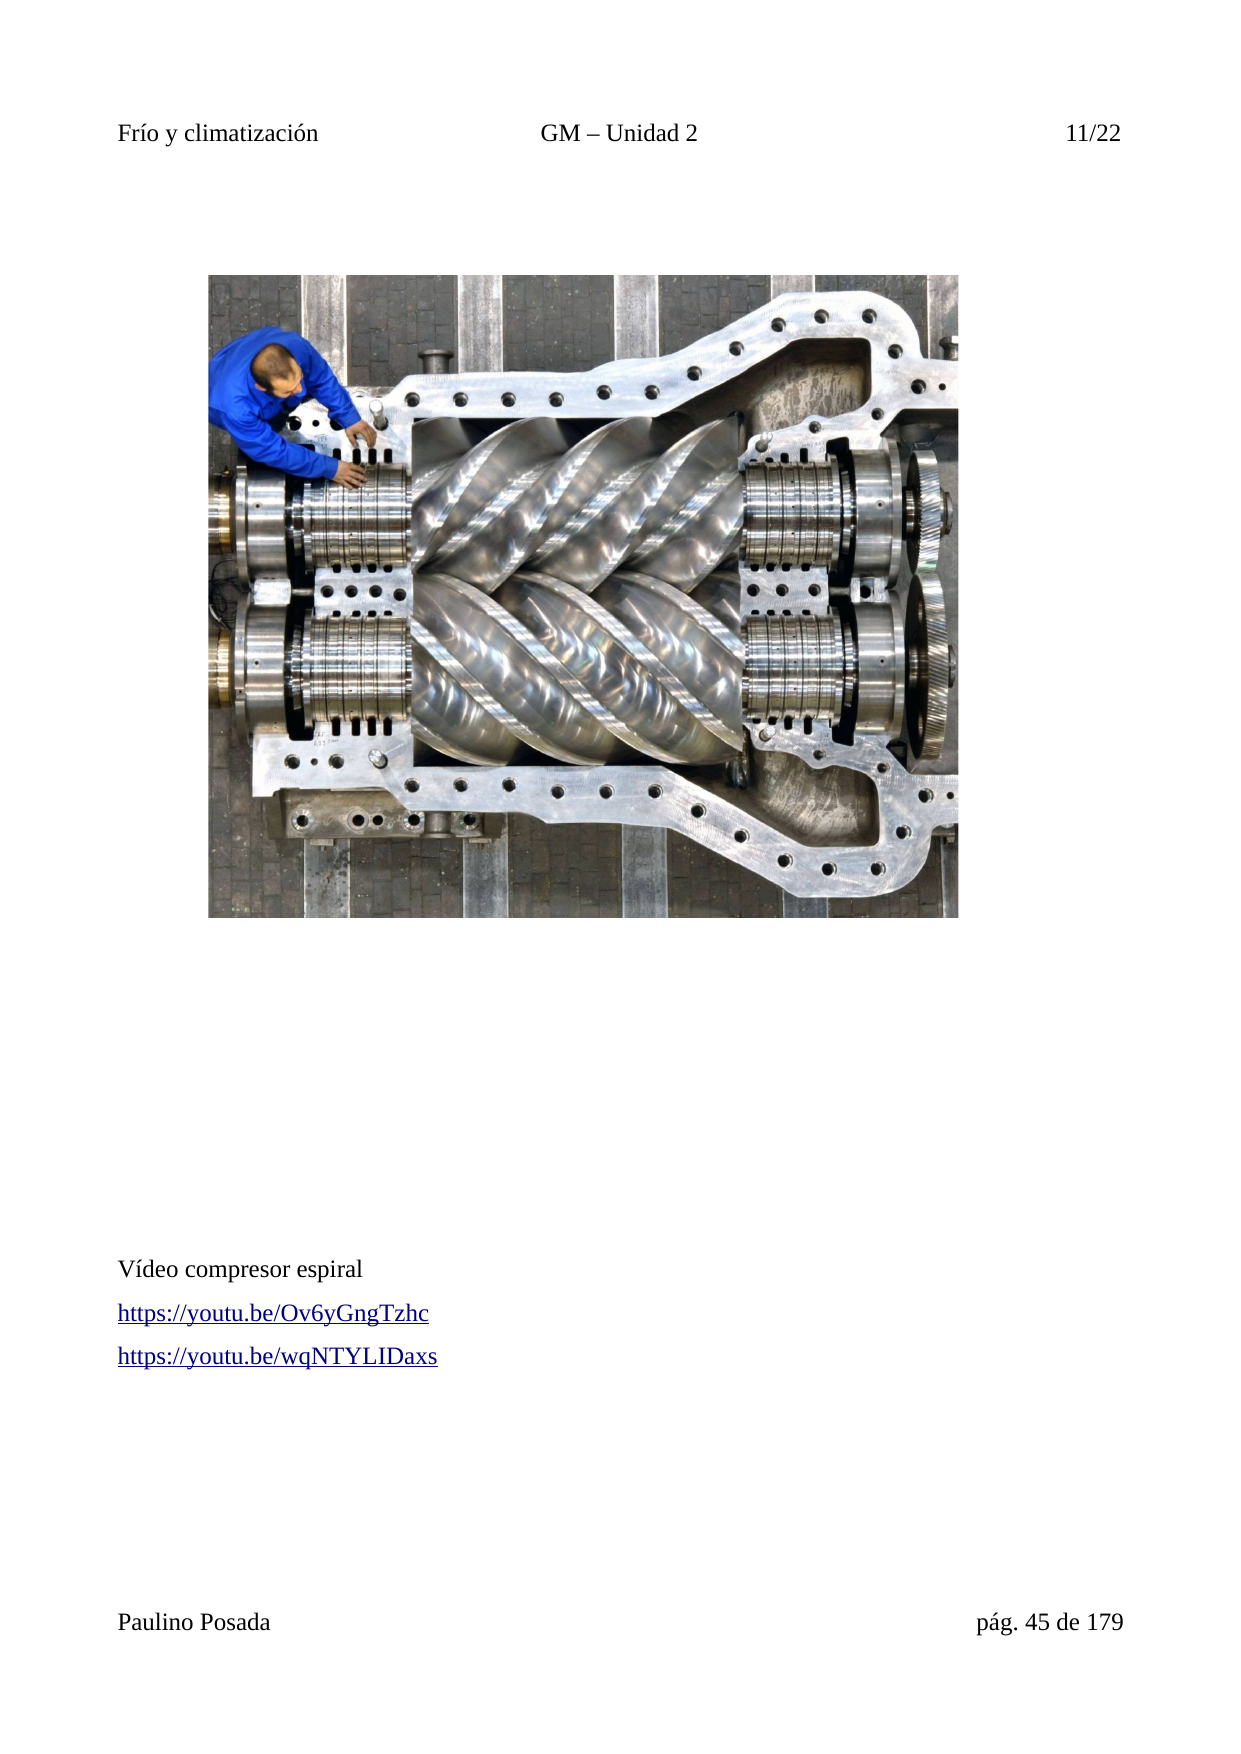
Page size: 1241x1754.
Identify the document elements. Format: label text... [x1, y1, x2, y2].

picture [208, 275, 959, 918]
text https://youtu.be/wqNTYLIDaxs [117, 1341, 1123, 1369]
text https://youtu.be/Ov6yGngTzhc [117, 1298, 1123, 1326]
text Vídeo compresor espiral [117, 1254, 1123, 1283]
